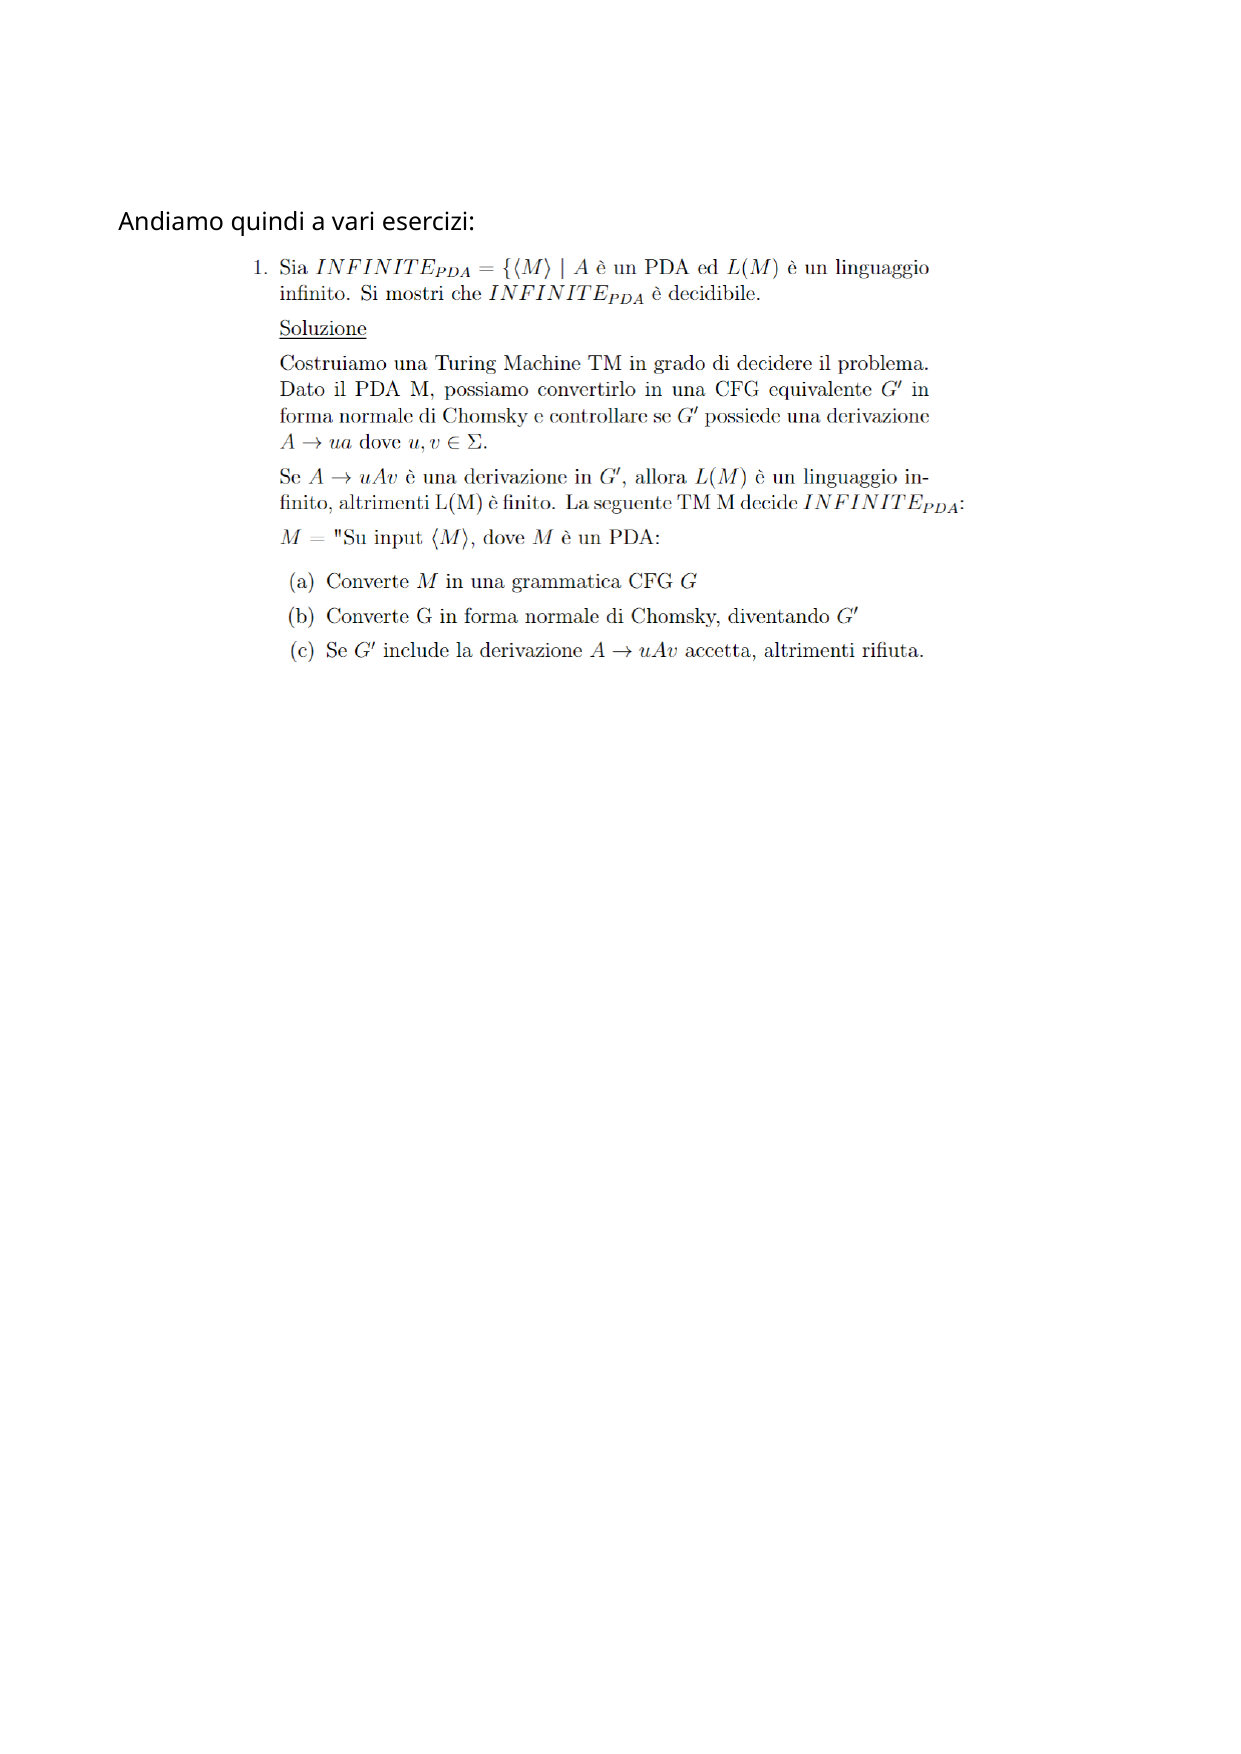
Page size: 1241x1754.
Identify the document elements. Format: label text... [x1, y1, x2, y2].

text Andiamo quindi a vari esercizi: [118, 204, 1122, 238]
picture [243, 250, 989, 670]
